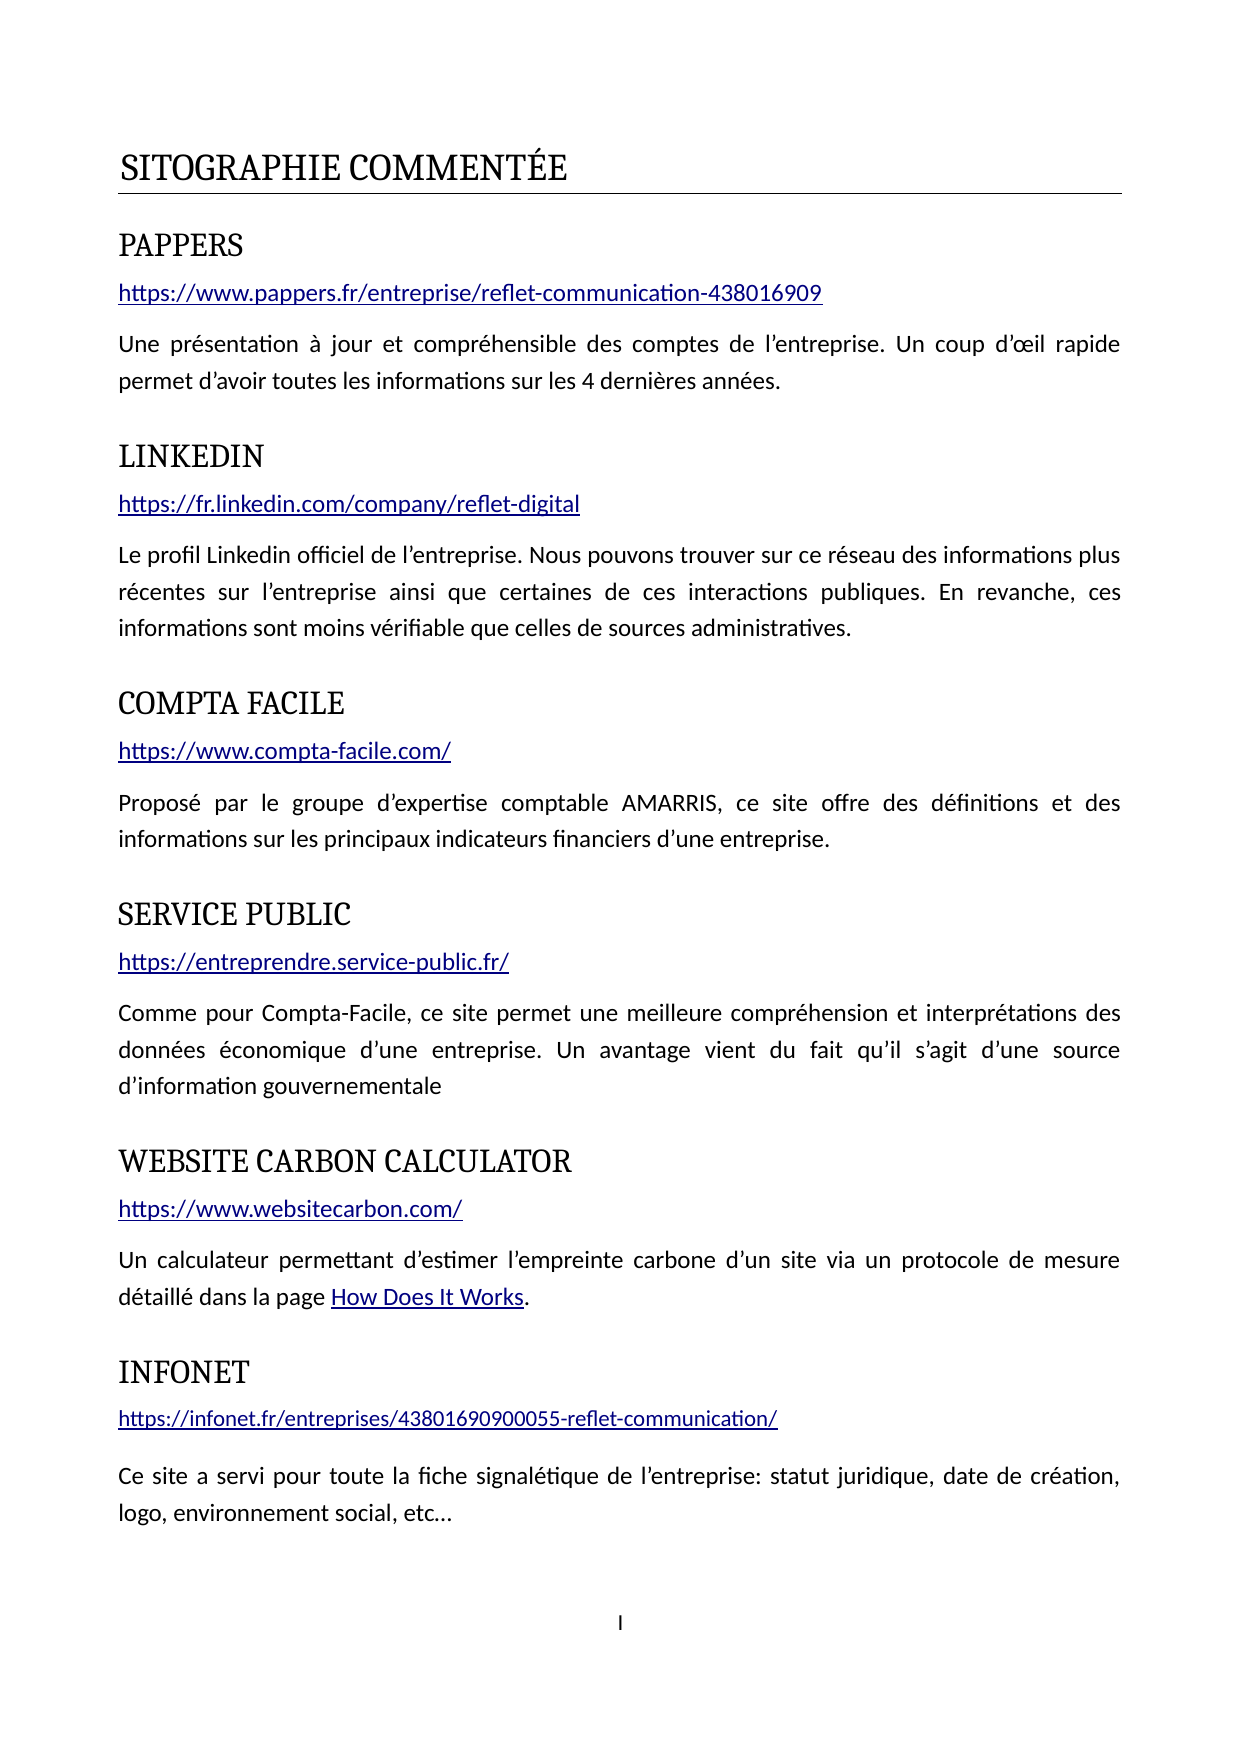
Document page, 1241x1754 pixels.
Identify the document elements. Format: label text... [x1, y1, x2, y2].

text https://fr.linkedin.com/company/reflet-digital [118, 488, 1122, 519]
text Un calculateur permettant d’estimer l’empreinte carbone d’un site via un protocole de mesure détaillé dans la page How Does It Works. [118, 1245, 1122, 1312]
text Ce site a servi pour toute la fiche signalétique de l’entreprise: statut juridique, date de création, logo, environnement social, etc… [118, 1460, 1122, 1527]
subtitle Linkedin [118, 437, 1122, 476]
text https://www.pappers.fr/entreprise/reflet-communication-438016909 [118, 277, 1122, 308]
text Le profil Linkedin officiel de l’entreprise. Nous pouvons trouver sur ce réseau des informations plus récentes sur l’entreprise ainsi que certaines de ces interactions publiques. En revanche, ces informations sont moins vérifiable que celles de sources administratives. [118, 539, 1122, 643]
subtitle Pappers [118, 226, 1122, 265]
subtitle Sitographie Commentée [118, 143, 1122, 193]
subtitle Service Public [118, 895, 1122, 934]
subtitle Infonet [118, 1353, 1122, 1392]
text https://entreprendre.service-public.fr/ [118, 946, 1122, 977]
subtitle Website Carbon Calculator [118, 1142, 1122, 1181]
text https://www.compta-facile.com/ [118, 736, 1122, 766]
text https://infonet.fr/entreprises/43801690900055-reflet-communication/ [118, 1404, 1122, 1432]
text Proposé par le groupe d’expertise comptable AMARRIS, ce site offre des définitions et des informations sur les principaux indicateurs financiers d’une entreprise. [118, 787, 1122, 854]
text https://www.websitecarbon.com/ [118, 1193, 1122, 1224]
subtitle Compta Facile [118, 684, 1122, 723]
text Comme pour Compta-Facile, ce site permet une meilleure compréhension et interprétations des données économique d’une entreprise. Un avantage vient du fait qu’il s’agit d’une source d’information gouvernementale [118, 997, 1122, 1101]
text Une présentation à jour et compréhensible des comptes de l’entreprise. Un coup d’œil rapide permet d’avoir toutes les informations sur les 4 dernières années. [118, 329, 1122, 396]
